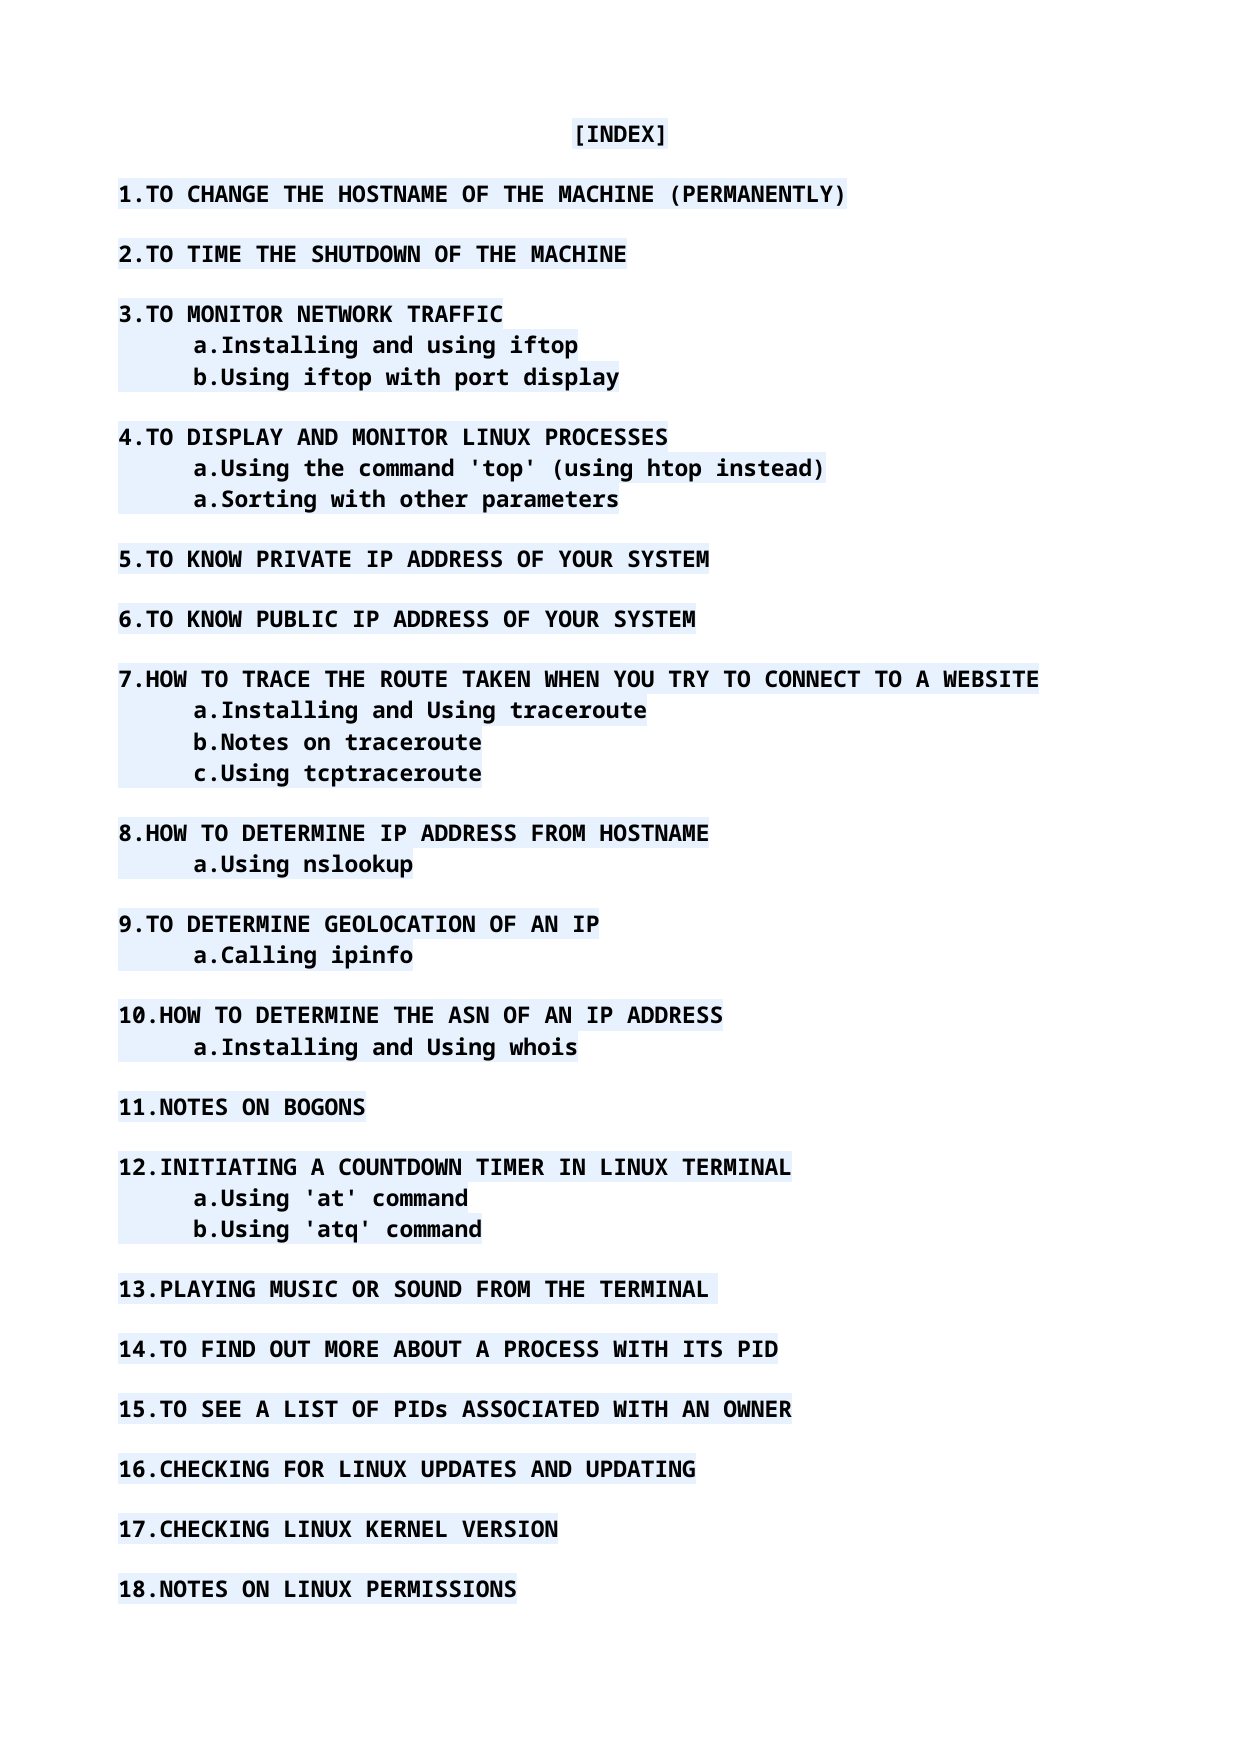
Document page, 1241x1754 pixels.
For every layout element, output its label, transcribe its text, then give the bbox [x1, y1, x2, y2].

text 6.TO KNOW PUBLIC IP ADDRESS OF YOUR SYSTEM [118, 603, 1122, 634]
text 4.TO DISPLAY AND MONITOR LINUX PROCESSES [118, 421, 1122, 452]
text a.Using the command 'top' (using htop instead) [118, 452, 1122, 483]
text 17.CHECKING LINUX KERNEL VERSION [118, 1513, 1122, 1544]
text a.Installing and Using traceroute [118, 694, 1122, 726]
text a.Calling ipinfo [118, 939, 1122, 971]
text [INDEX] [118, 118, 1122, 149]
text a.Sorting with other parameters [118, 483, 1122, 514]
text 5.TO KNOW PRIVATE IP ADDRESS OF YOUR SYSTEM [118, 543, 1122, 574]
text 11.NOTES ON BOGONS [118, 1091, 1122, 1122]
text a.Using nslookup [118, 848, 1122, 879]
text 12.INITIATING A COUNTDOWN TIMER IN LINUX TERMINAL [118, 1151, 1122, 1182]
text 7.HOW TO TRACE THE ROUTE TAKEN WHEN YOU TRY TO CONNECT TO A WEBSITE [118, 663, 1122, 694]
text b.Notes on traceroute [118, 726, 1122, 757]
text 14.TO FIND OUT MORE ABOUT A PROCESS WITH ITS PID [118, 1333, 1122, 1364]
text 8.HOW TO DETERMINE IP ADDRESS FROM HOSTNAME [118, 817, 1122, 848]
text 1.TO CHANGE THE HOSTNAME OF THE MACHINE (PERMANENTLY) [118, 178, 1122, 209]
text b.Using iftop with port display [118, 361, 1122, 392]
text 15.TO SEE A LIST OF PIDs ASSOCIATED WITH AN OWNER [118, 1393, 1122, 1424]
text b.Using 'atq' command [118, 1213, 1122, 1244]
text a.Installing and using iftop [118, 329, 1122, 361]
text a.Installing and Using whois [118, 1031, 1122, 1062]
text a.Using 'at' command [118, 1182, 1122, 1213]
text 2.TO TIME THE SHUTDOWN OF THE MACHINE [118, 238, 1122, 269]
text 10.HOW TO DETERMINE THE ASN OF AN IP ADDRESS [118, 999, 1122, 1031]
text c.Using tcptraceroute [118, 757, 1122, 788]
text 13.PLAYING MUSIC OR SOUND FROM THE TERMINAL [118, 1273, 1122, 1304]
text 3.TO MONITOR NETWORK TRAFFIC [118, 298, 1122, 329]
text 18.NOTES ON LINUX PERMISSIONS [118, 1573, 1122, 1604]
text 9.TO DETERMINE GEOLOCATION OF AN IP [118, 908, 1122, 939]
text 16.CHECKING FOR LINUX UPDATES AND UPDATING [118, 1453, 1122, 1484]
